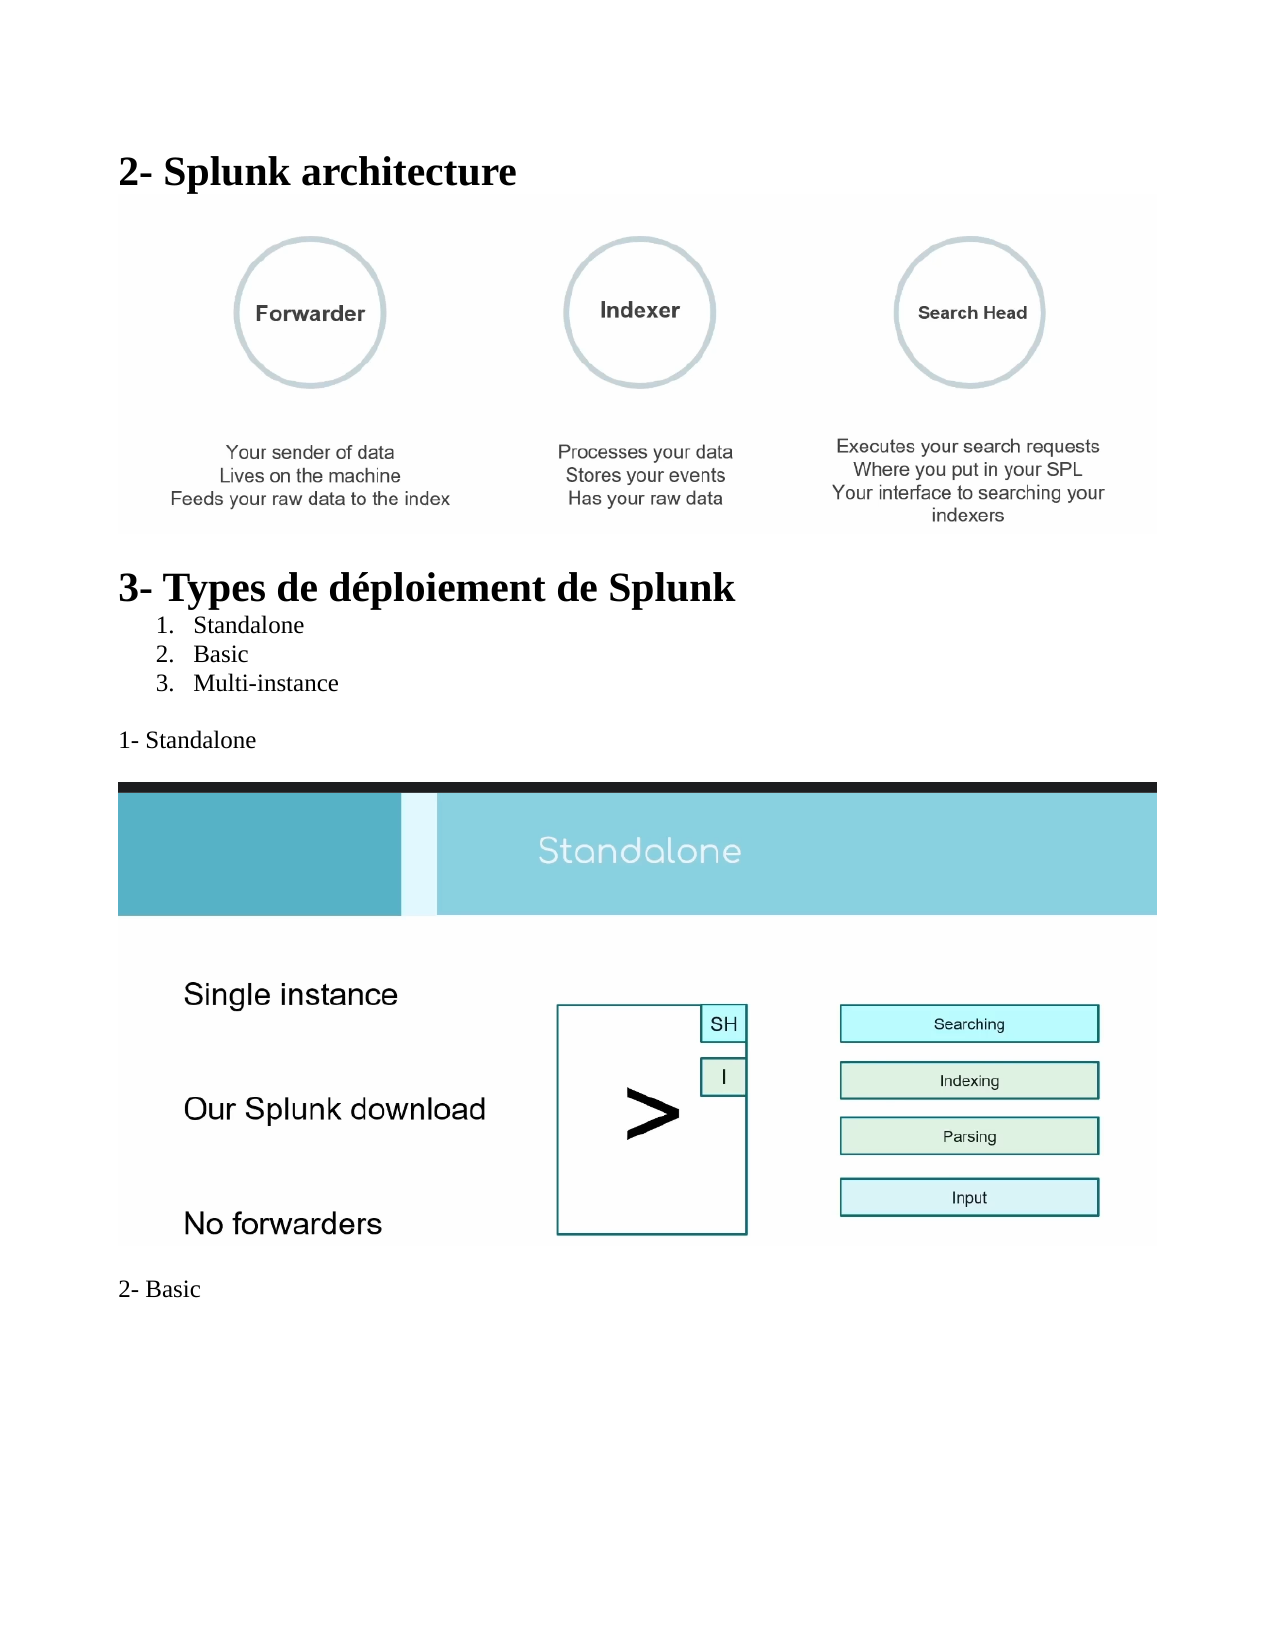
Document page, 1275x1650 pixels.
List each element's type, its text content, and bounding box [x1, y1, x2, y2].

picture [118, 782, 1157, 1246]
list Multi-instance [156, 668, 1157, 697]
text 1- Standalone [118, 725, 1157, 754]
text 2- Splunk architecture [118, 147, 1157, 194]
text 3- Types de déploiement de Splunk [118, 562, 1157, 610]
text 2- Basic [118, 1274, 1157, 1303]
picture [118, 194, 1157, 534]
list Basic [156, 639, 1157, 668]
list Standalone [156, 610, 1157, 639]
